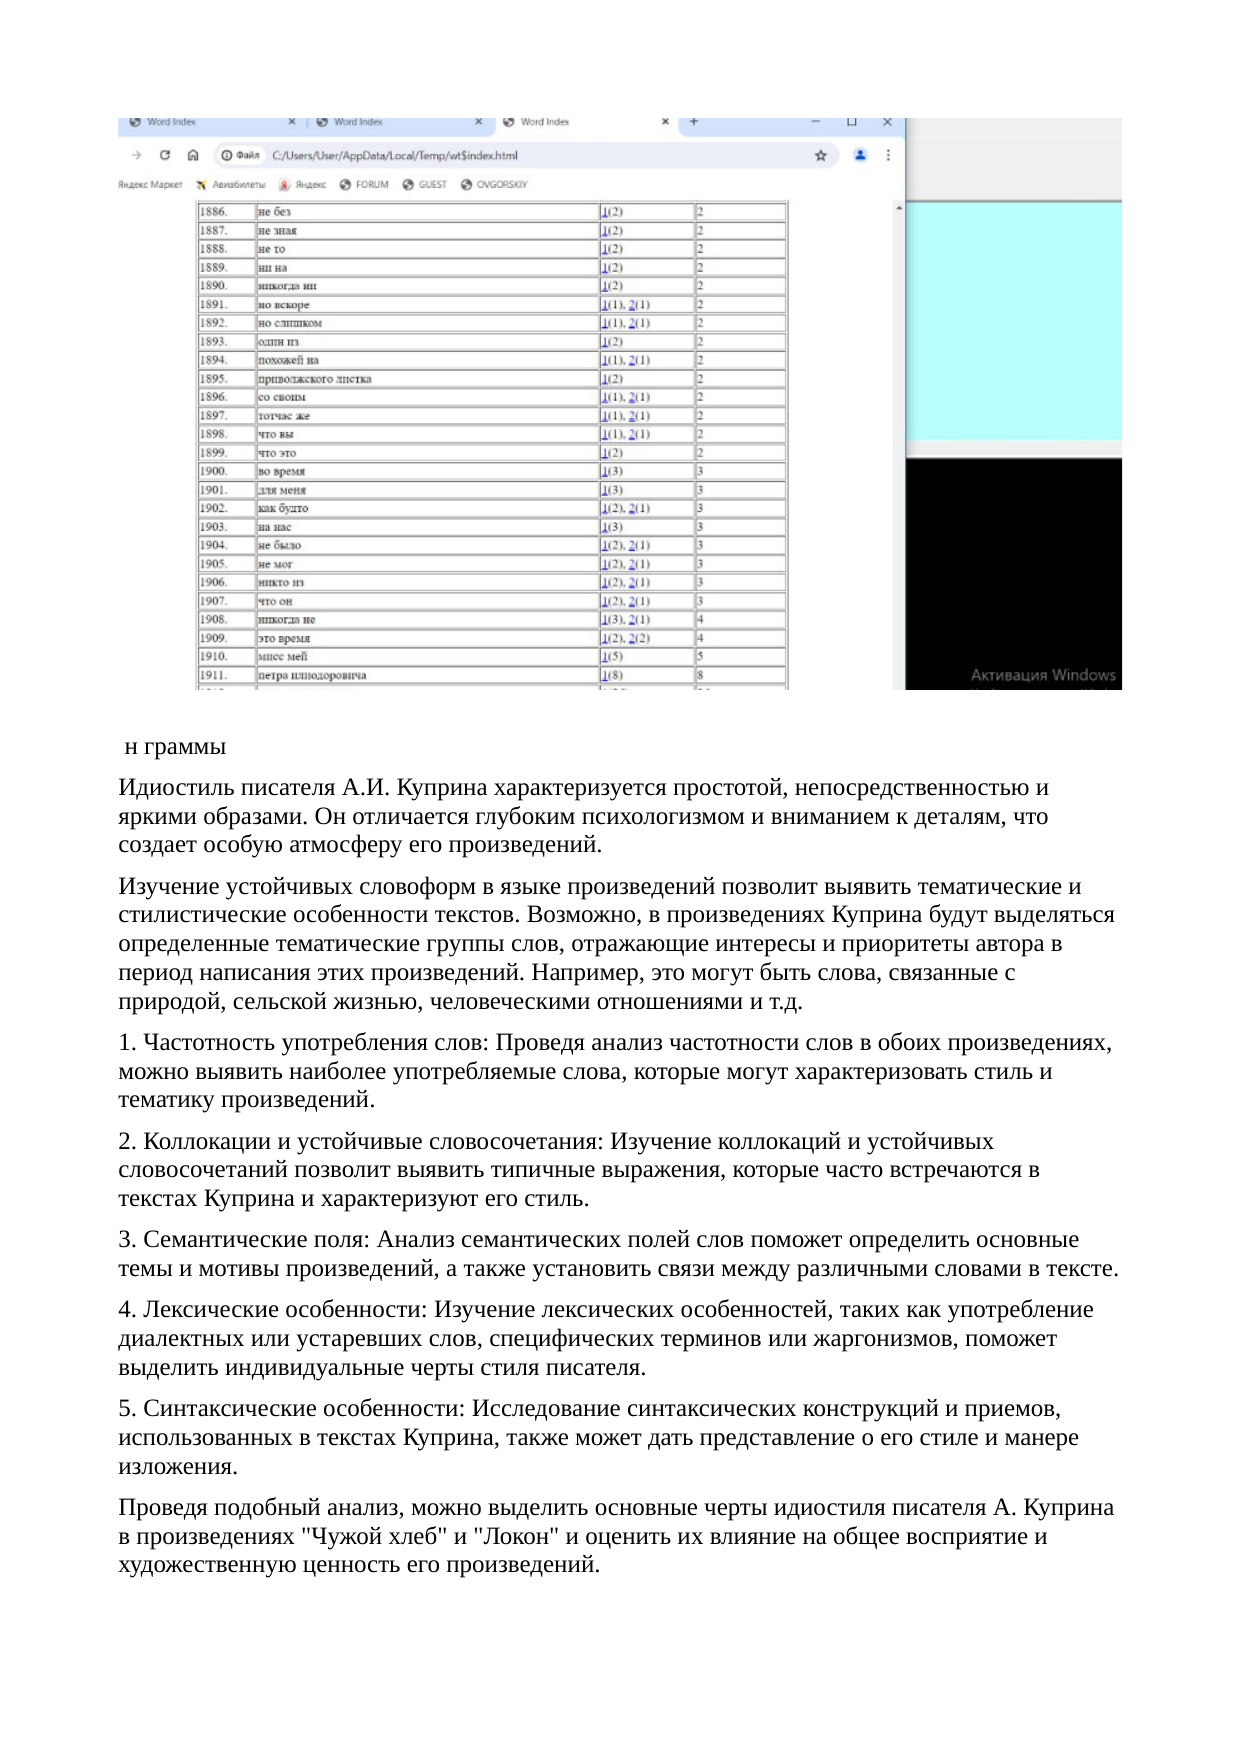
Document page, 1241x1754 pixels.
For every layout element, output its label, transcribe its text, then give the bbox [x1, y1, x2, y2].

text 1. Частотность употребления слов: Проведя анализ частотности слов в обоих произведениях, можно выявить наиболее употребляемые слова, которые могут характеризовать стиль и тематику произведений. [118, 1027, 1122, 1113]
text 3. Семантические поля: Анализ семантических полей слов поможет определить основные темы и мотивы произведений, а также установить связи между различными словами в тексте. [118, 1224, 1122, 1282]
text Идиостиль писателя А.И. Куприна характеризуется простотой, непосредственностью и яркими образами. Он отличается глубоким психологизмом и вниманием к деталям, что создает особую атмосферу его произведений. [118, 772, 1122, 858]
text н граммы [118, 731, 1122, 759]
text 5. Синтаксические особенности: Исследование синтаксических конструкций и приемов, использованных в текстах Куприна, также может дать представление о его стиле и манере изложения. [118, 1393, 1122, 1479]
text Проведя подобный анализ, можно выделить основные черты идиостиля писателя А. Куприна в произведениях "Чужой хлеб" и "Локон" и оценить их влияние на общее восприятие и художественную ценность его произведений. [118, 1492, 1122, 1578]
picture [118, 118, 1123, 690]
text 4. Лексические особенности: Изучение лексических особенностей, таких как употребление диалектных или устаревших слов, специфических терминов или жаргонизмов, поможет выделить индивидуальные черты стиля писателя. [118, 1294, 1122, 1381]
text 2. Коллокации и устойчивые словосочетания: Изучение коллокаций и устойчивых словосочетаний позволит выявить типичные выражения, которые часто встречаются в текстах Куприна и характеризуют его стиль. [118, 1126, 1122, 1212]
text Изучение устойчивых словоформ в языке произведений позволит выявить тематические и стилистические особенности текстов. Возможно, в произведениях Куприна будут выделяться определенные тематические группы слов, отражающие интересы и приоритеты автора в период написания этих произведений. Например, это могут быть слова, связанные с природой, сельской жизнью, человеческими отношениями и т.д. [118, 871, 1122, 1014]
